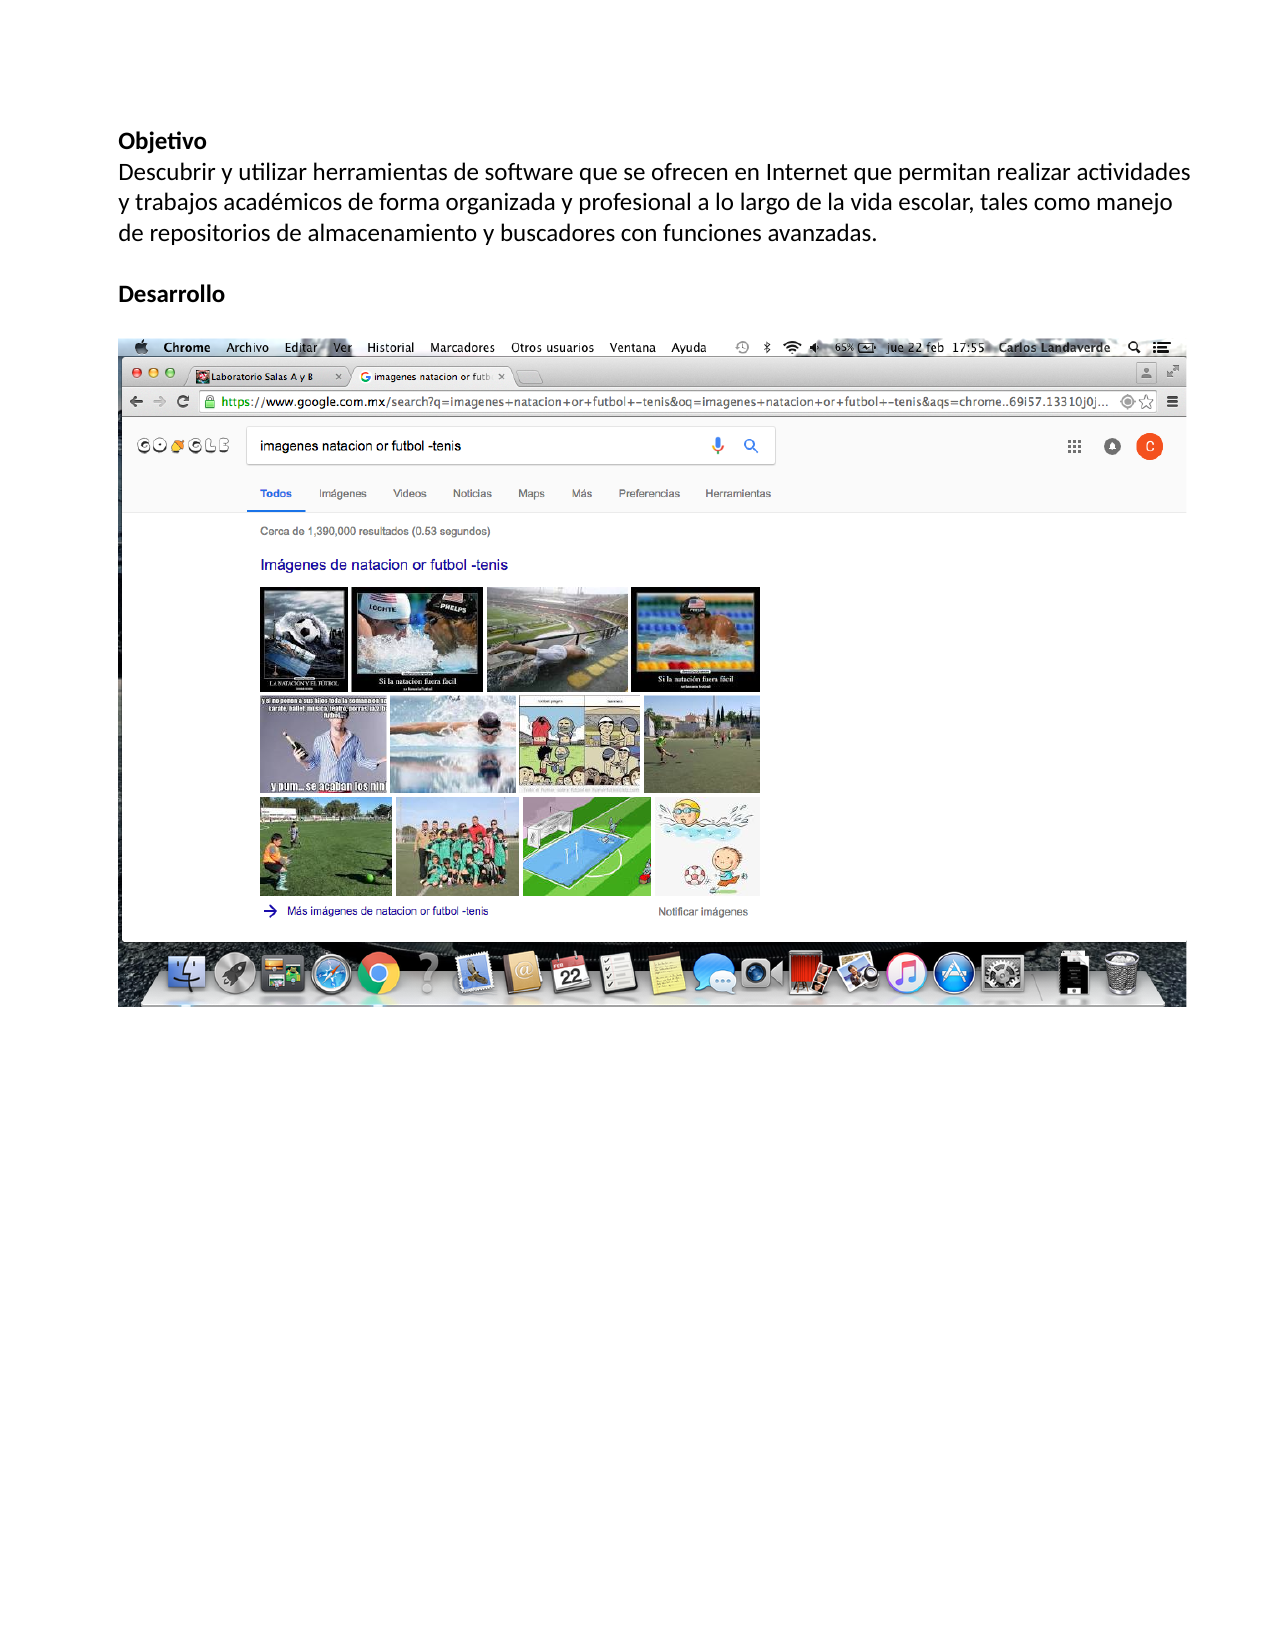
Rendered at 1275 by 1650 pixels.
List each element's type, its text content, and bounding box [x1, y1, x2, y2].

text Objetivo [118, 125, 1205, 156]
text Desarrollo [118, 278, 1205, 308]
text Descubrir y utilizar herramientas de software que se ofrecen en Internet que permitan realizar actividades y trabajos académicos de forma organizada y profesional a lo largo de la vida escolar, tales como manejo de repositorios de almacenamiento y buscadores con funciones avanzadas. [118, 156, 1205, 247]
